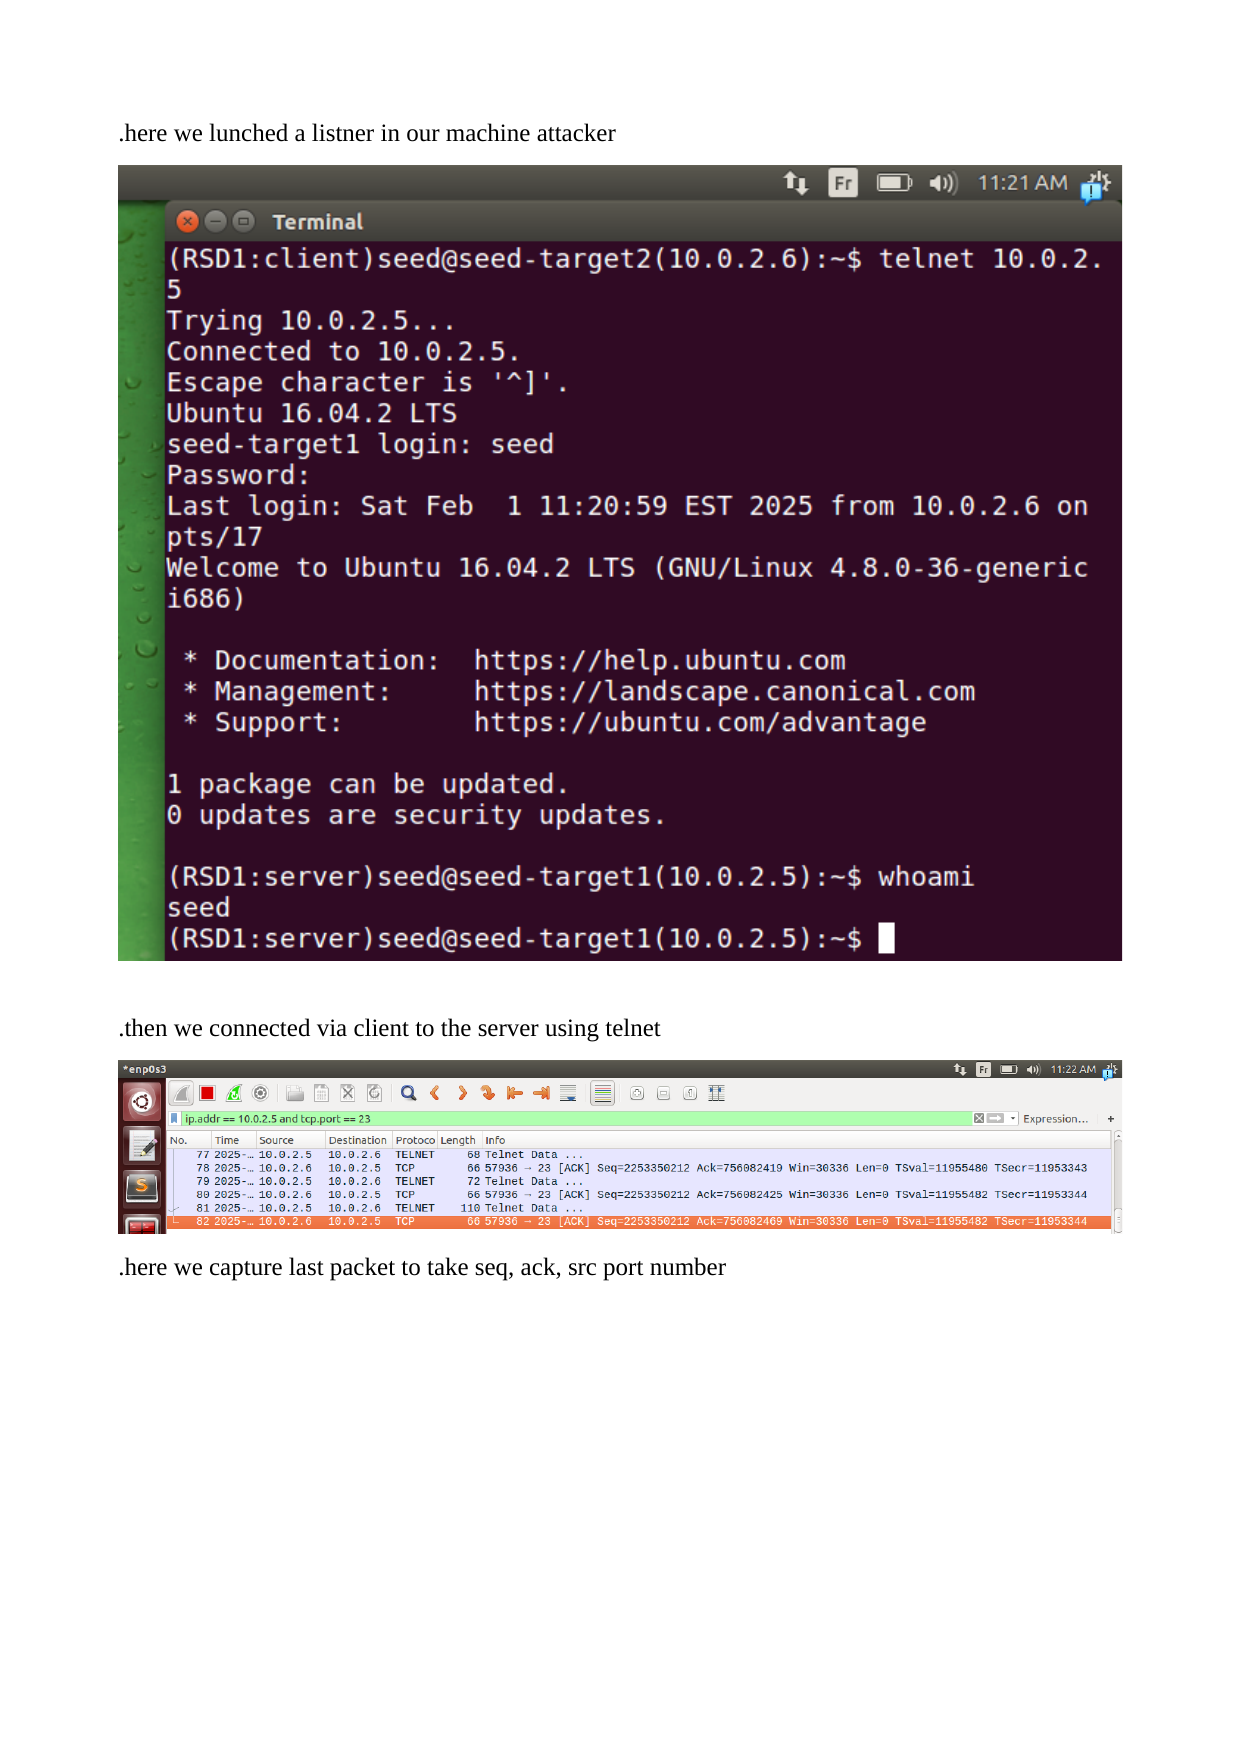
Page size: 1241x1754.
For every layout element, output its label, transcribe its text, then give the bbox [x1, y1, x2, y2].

text .here we capture last packet to take seq, ack, src port number [118, 1252, 1122, 1281]
text .then we connected via client to the server using telnet [118, 1013, 1122, 1042]
text .here we lunched a listner in our machine attacker [118, 118, 1122, 147]
picture [118, 1060, 1123, 1234]
picture [118, 165, 1123, 961]
